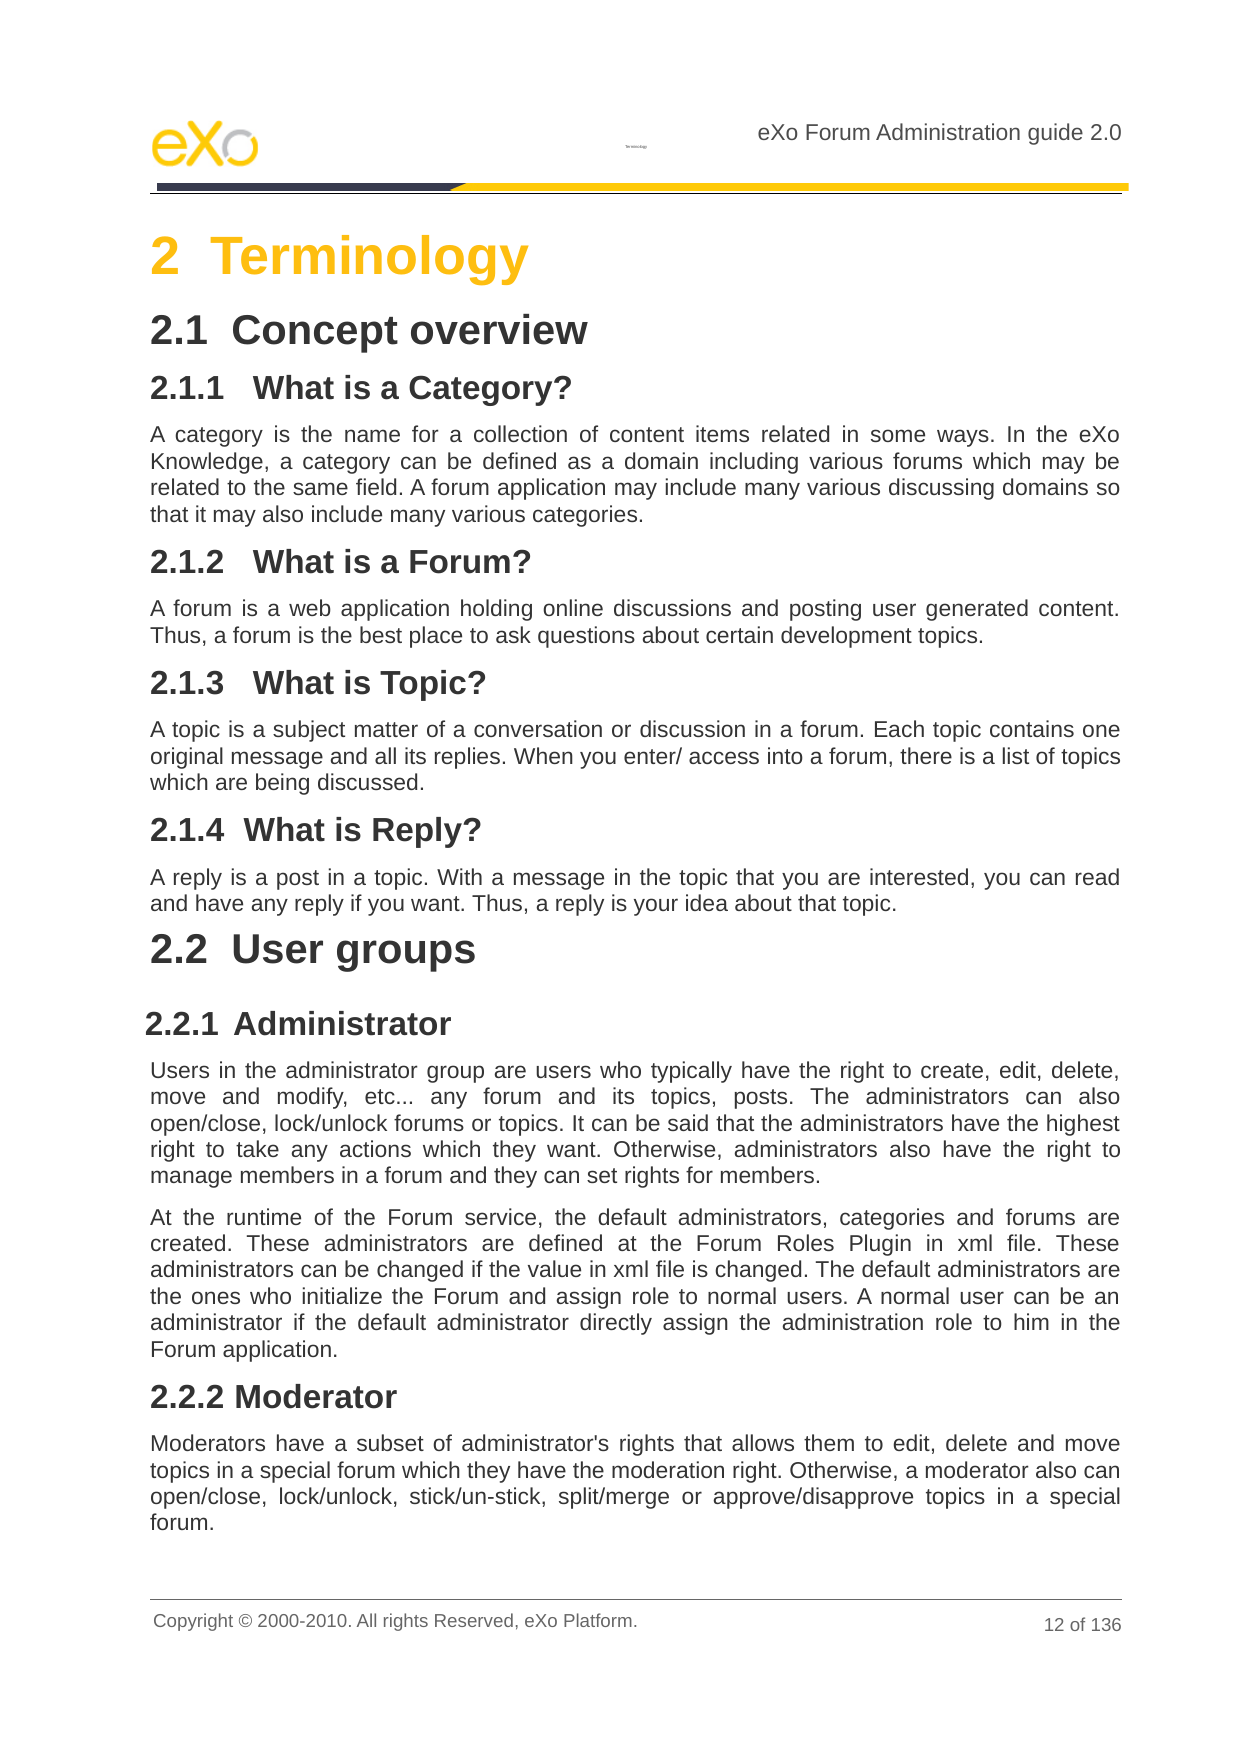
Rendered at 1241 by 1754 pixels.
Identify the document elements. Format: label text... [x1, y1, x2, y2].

text A forum is a web application holding online discussions and posting user generated content. Thus, a forum is the best place to ask questions about certain development topics. [150, 595, 1122, 648]
picture [157, 183, 1129, 191]
text Users in the administrator group are users who typically have the right to create, edit, delete, move and modify, etc... any forum and its topics, posts. The administrators can also open/close, lock/unlock forums or topics. It can be said that the administrators have the highest right to take any actions which they want. Otherwise, administrators also have the right to manage members in a forum and they can set rights for members. [150, 1057, 1122, 1189]
text Moderators have a subset of administrator's rights that allows them to edit, delete and move topics in a special forum which they have the moderation right. Otherwise, a moderator also can open/close, lock/unlock, stick/un-stick, split/merge or approve/disapprove topics in a special forum. [150, 1430, 1122, 1536]
subtitle What is Reply? [150, 811, 1122, 849]
subtitle Concept overview [150, 305, 1122, 353]
text A category is the name for a collection of content items related in some ways. In the eXo Knowledge, a category can be defined as a domain including various forums which may be related to the same field. A forum application may include many various discussing domains so that it may also include many various categories. [150, 421, 1122, 527]
subtitle What is a Forum? [150, 542, 1122, 580]
subtitle What is Topic? [150, 663, 1122, 701]
subtitle Moderator [150, 1377, 1122, 1415]
subtitle User groups [150, 924, 1122, 972]
subtitle Administrator [144, 1003, 1122, 1042]
text A topic is a subject matter of a conversation or discussion in a forum. Each topic contains one original message and all its replies. When you enter/ access into a forum, there is a list of topics which are being discussed. [150, 716, 1122, 796]
text A reply is a post in a topic. With a message in the topic that you are interested, you can read and have any reply if you want. Thus, a reply is your idea about that topic. [150, 864, 1122, 917]
picture [152, 120, 259, 167]
subtitle What is a Category? [150, 368, 1122, 406]
text At the runtime of the Forum service, the default administrators, categories and forums are created. These administrators are defined at the Forum Roles Plugin in xml file. These administrators can be changed if the value in xml file is changed. The default administrators are the ones who initialize the Forum and assign role to normal users. A normal user can be an administrator if the default administrator directly assign the administration role to him in the Forum application. [150, 1204, 1122, 1362]
subtitle Terminology [150, 223, 1122, 286]
